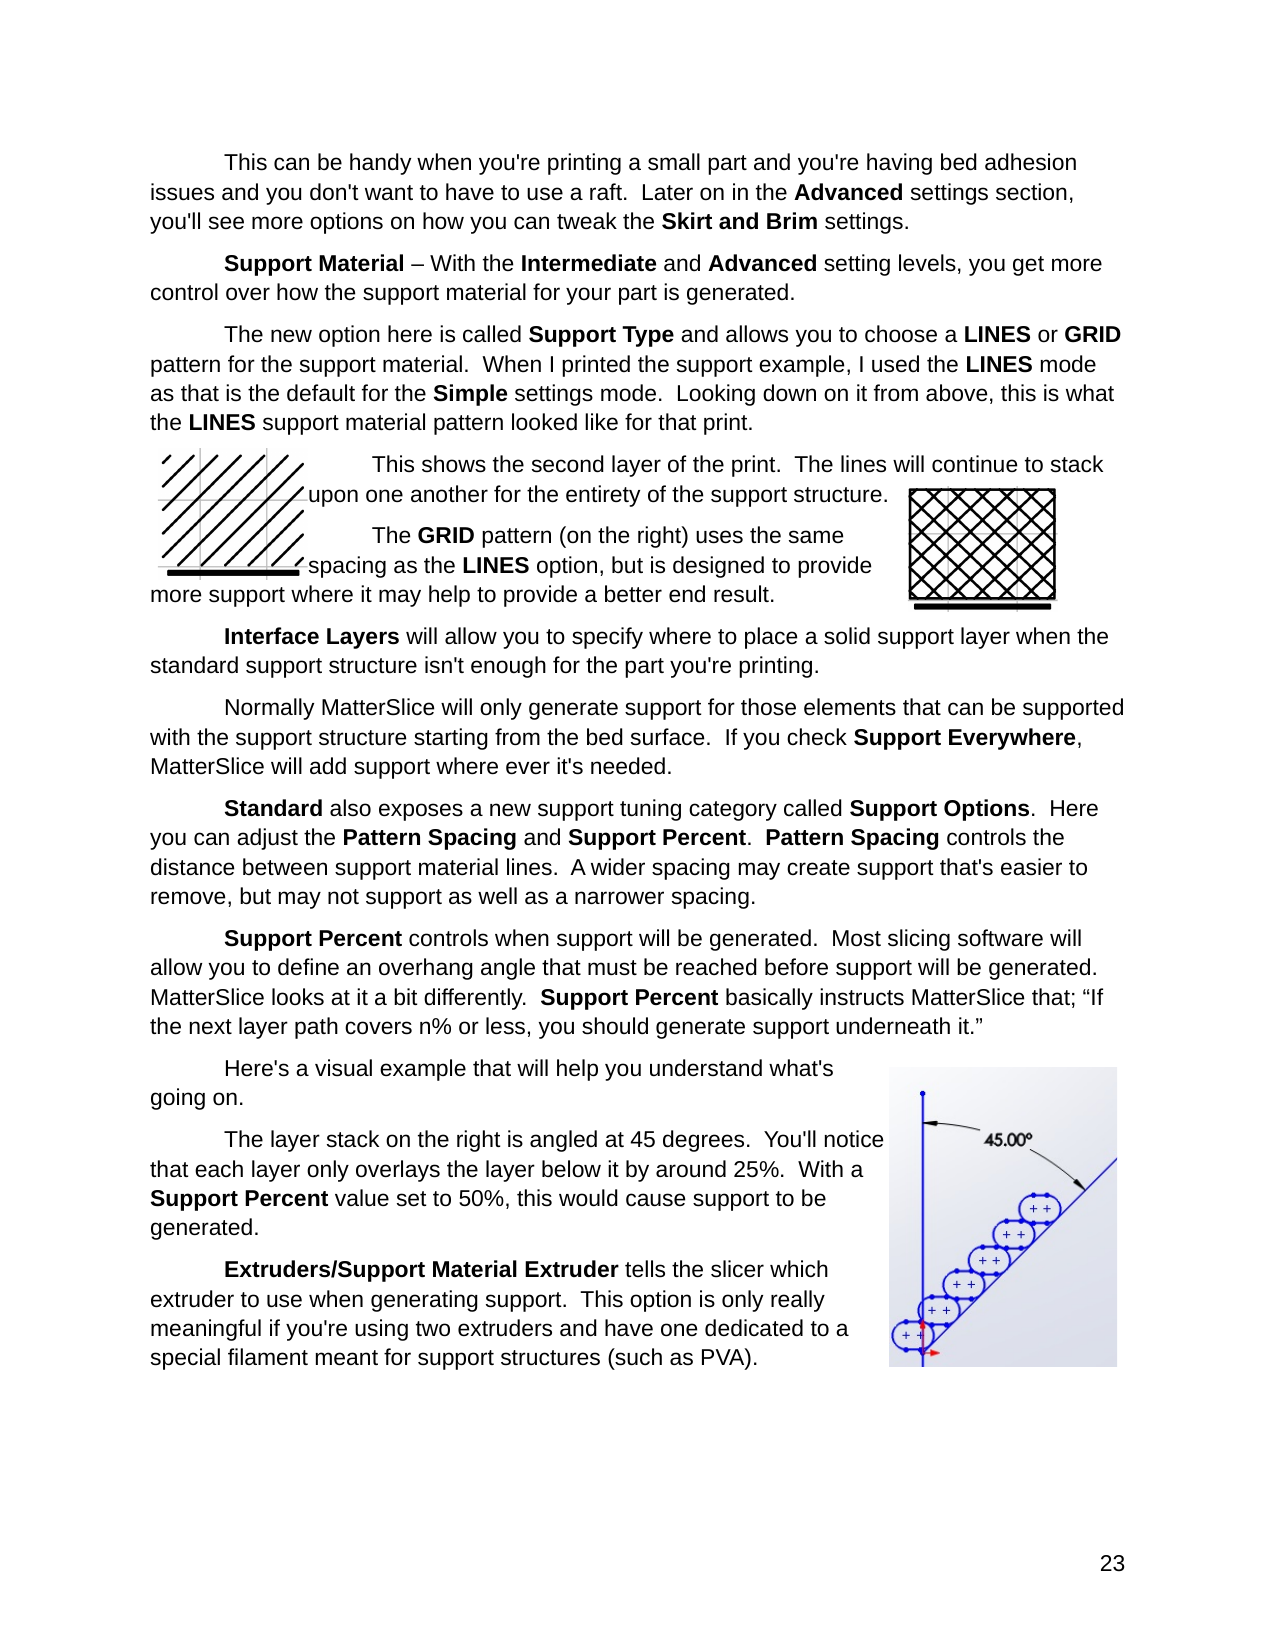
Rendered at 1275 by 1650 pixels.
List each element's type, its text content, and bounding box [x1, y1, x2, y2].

text The layer stack on the right is angled at 45 degrees. You'll notice that each layer only overlays the layer below it by around 25%. With a Support Percent value set to 50%, this would cause support to be generated. [150, 1127, 889, 1241]
picture [157, 448, 308, 580]
text The GRID pattern (on the right) uses the same spacing as the LINES option, but is designed to provide more support where it may help to provide a better end result. [150, 523, 907, 607]
text [1058, 523, 1125, 607]
text Extruders/Support Material Extruder tells the slicer which extruder to use when generating support. This option is only really meaningful if you're using two extruders and have one dedicated to a special filament meant for support structures (such as PVA). [150, 1257, 1125, 1371]
picture [889, 1067, 1118, 1367]
text Support Percent controls when support will be generated. Most slicing software will allow you to define an overhang angle that must be reached before support will be generated. MatterSlice looks at it a bit differently. Support Percent basically instructs MatterSlice that; “If the next layer path covers n% or less, you should generate support underneath it.” [150, 926, 1125, 1039]
text Standard also exposes a new support tuning category called Support Options. Here you can adjust the Pattern Spacing and Support Percent. Pattern Spacing controls the distance between support material lines. A wider spacing may create support that's easier to remove, but may not support as well as a narrower spacing. [150, 796, 1125, 909]
text Here's a visual example that will help you understand what's going on. [150, 1056, 1125, 1111]
picture [907, 486, 1058, 612]
text Support Material – With the Intermediate and Advanced setting levels, you get more control over how the support material for your part is generated. [150, 251, 1125, 306]
text Interface Layers will allow you to specify where to place a solid support layer when the standard support structure isn't enough for the part you're printing. [150, 624, 1125, 679]
text This shows the second layer of the print. The lines will continue to stack upon one another for the entirety of the support structure. [308, 452, 1125, 507]
text Normally MatterSlice will only generate support for those elements that can be supported with the support structure starting from the bed surface. If you check Support Everywhere, MatterSlice will add support where ever it's needed. [150, 695, 1125, 779]
text This can be handy when you're printing a small part and you're having bed adhesion issues and you don't want to have to use a raft. Later on in the Advanced settings section, you'll see more options on how you can tweak the Skirt and Brim settings. [150, 150, 1125, 234]
text The new option here is called Support Type and allows you to choose a LINES or GRID pattern for the support material. When I printed the support example, I used the LINES mode as that is the default for the Simple settings mode. Looking down on it from above, this is what the LINES support material pattern looked like for that print. [150, 322, 1125, 436]
